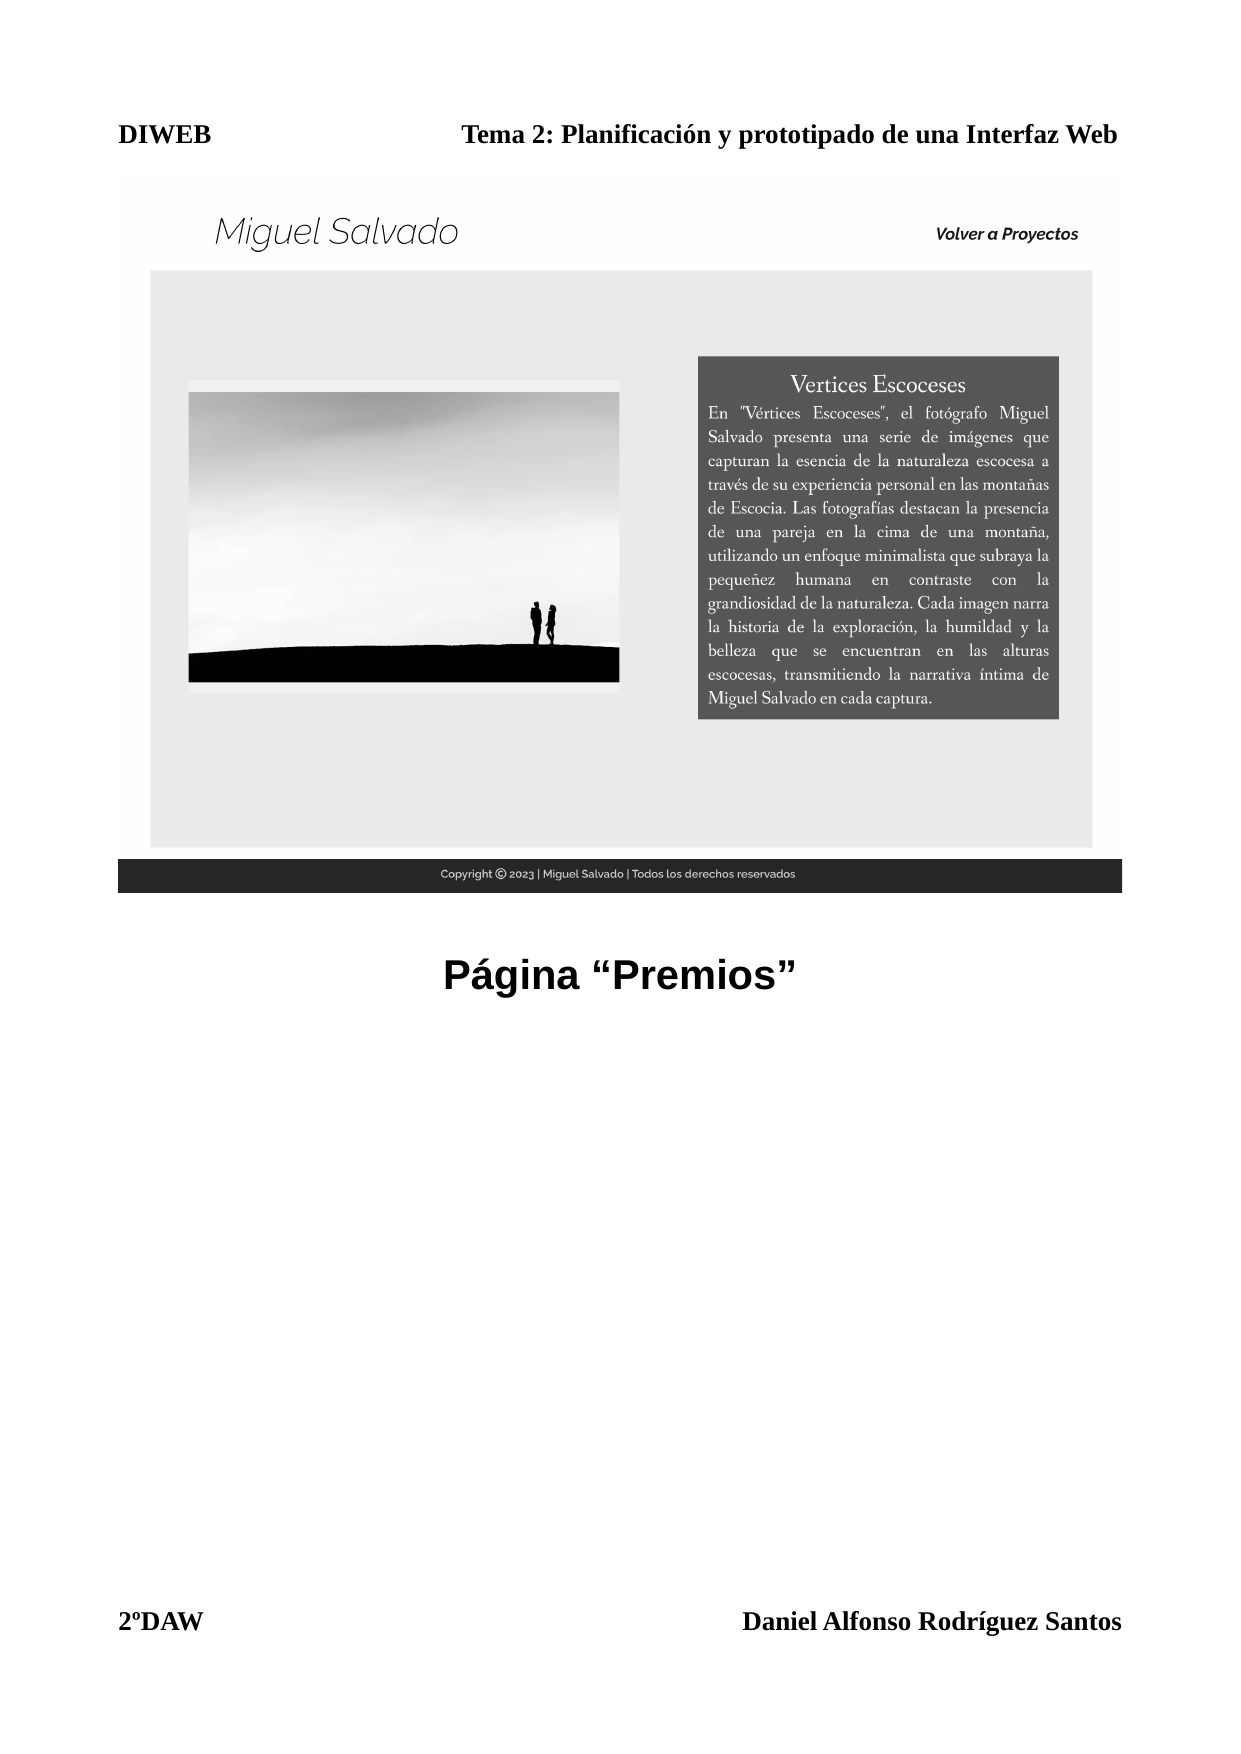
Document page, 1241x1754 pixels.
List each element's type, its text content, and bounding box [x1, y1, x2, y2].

text Página “Premios” [118, 950, 1122, 998]
picture [118, 178, 1123, 893]
